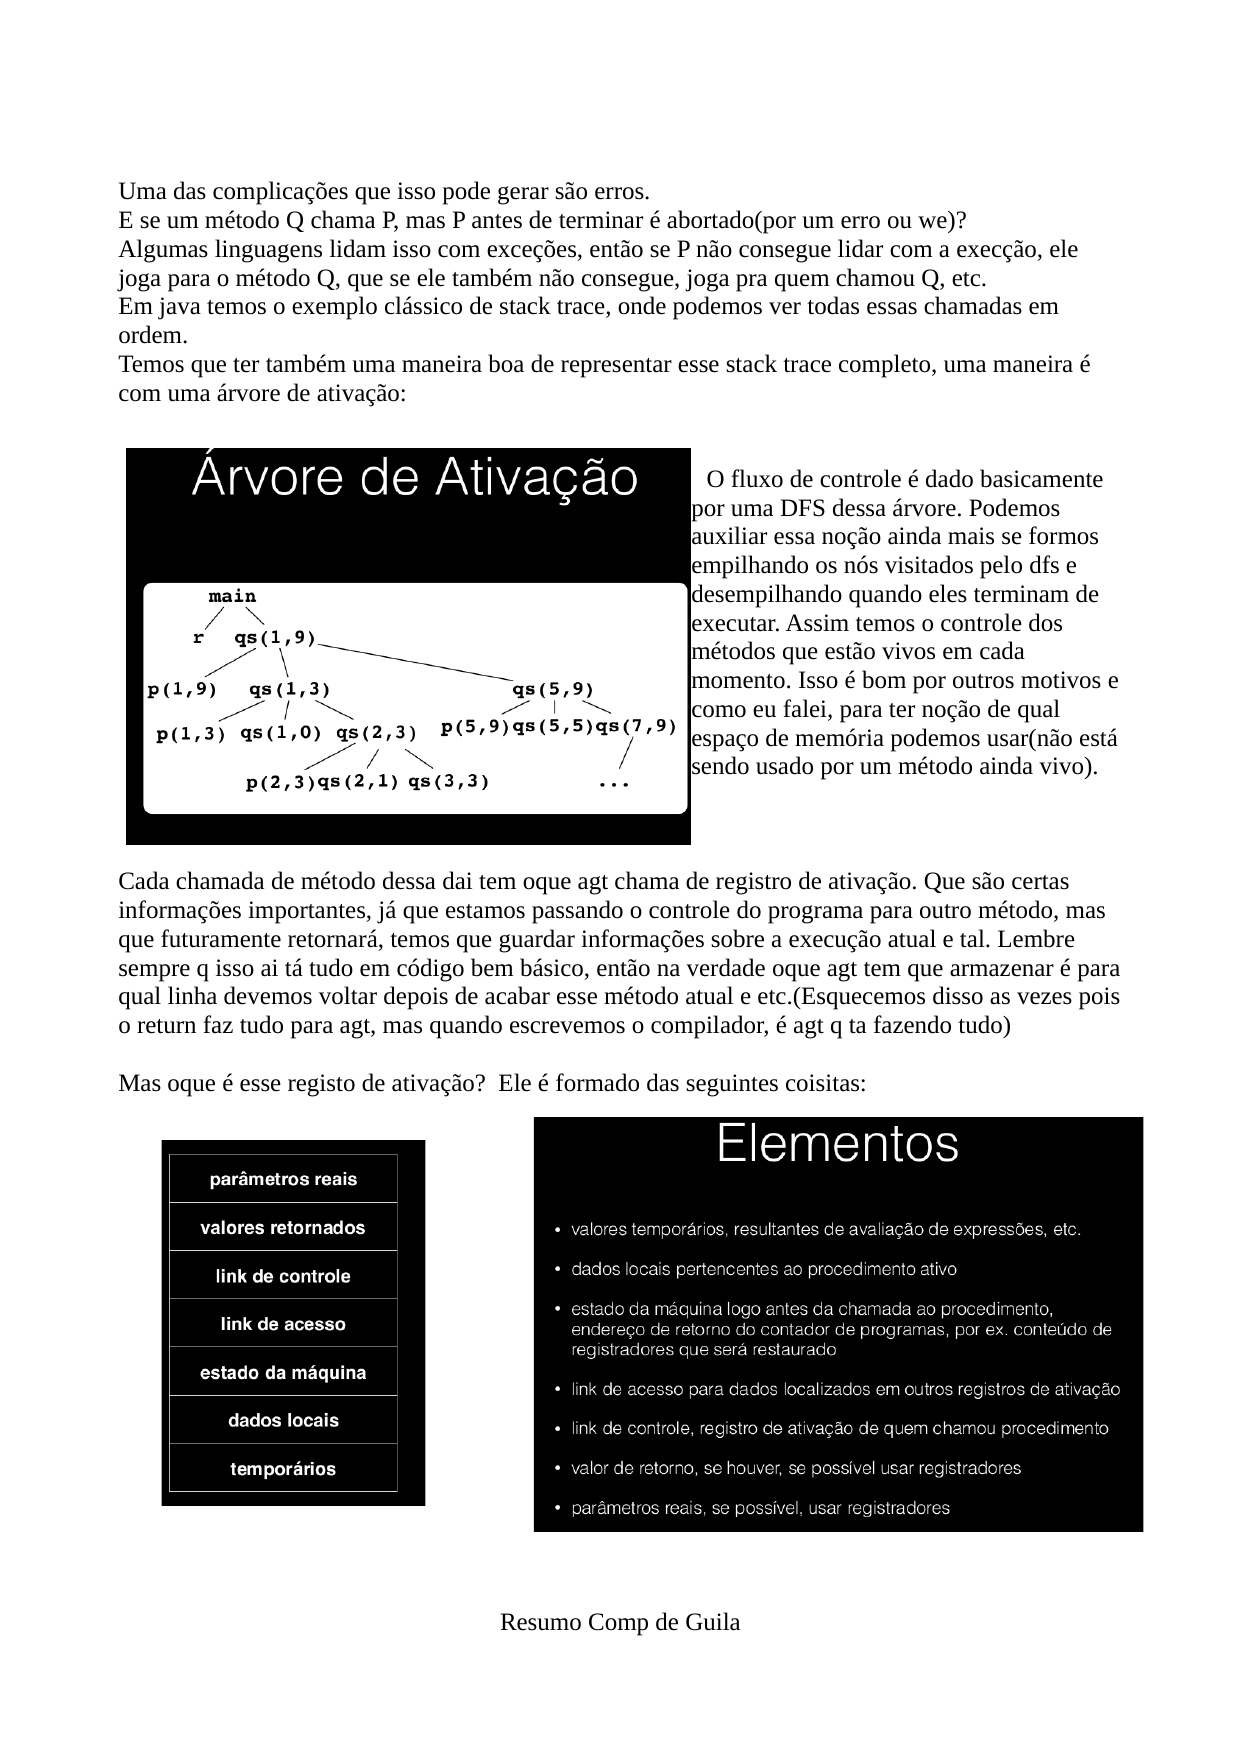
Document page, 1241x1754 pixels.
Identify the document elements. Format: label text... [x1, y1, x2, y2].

picture [533, 1117, 1144, 1532]
picture [126, 448, 691, 845]
picture [230, 1140, 426, 1506]
text Temos que ter também uma maneira boa de representar esse stack trace completo, uma maneira é com uma árvore de ativação: [118, 349, 1122, 406]
text Cada chamada de método dessa dai tem oque agt chama de registro de ativação. Que são certas informações importantes, já que estamos passando o controle do programa para outro método, mas que futuramente retornará, temos que guardar informações sobre a execução atual e tal. Lembre sempre q isso ai tá tudo em código bem básico, então na verdade oque agt tem que armazenar é para qual linha devemos voltar depois de acabar esse método atual e etc.(Esquecemos disso as vezes pois o return faz tudo para agt, mas quando escrevemos o compilador, é agt q ta fazendo tudo) [118, 866, 1122, 1039]
text Uma das complicações que isso pode gerar são erros. [118, 176, 1122, 205]
text Em java temos o exemplo clássico de stack trace, onde podemos ver todas essas chamadas em ordem. [118, 291, 1122, 349]
text E se um método Q chama P, mas P antes de terminar é abortado(por um erro ou we)? [118, 205, 1122, 234]
text Algumas linguagens lidam isso com exceções, então se P não consegue lidar com a execção, ele joga para o método Q, que se ele também não consegue, joga pra quem chamou Q, etc. [118, 234, 1122, 291]
text Mas oque é esse registo de ativação? Ele é formado das seguintes coisitas: [118, 1068, 1122, 1096]
text O fluxo de controle é dado basicamente por uma DFS dessa árvore. Podemos auxiliar essa noção ainda mais se formos empilhando os nós visitados pelo dfs e desempilhando quando eles terminam de executar. Assim temos o controle dos métodos que estão vivos em cada momento. Isso é bom por outros motivos e como eu falei, para ter noção de qual espaço de memória podemos usar(não está sendo usado por um método ainda vivo). [691, 464, 1122, 780]
